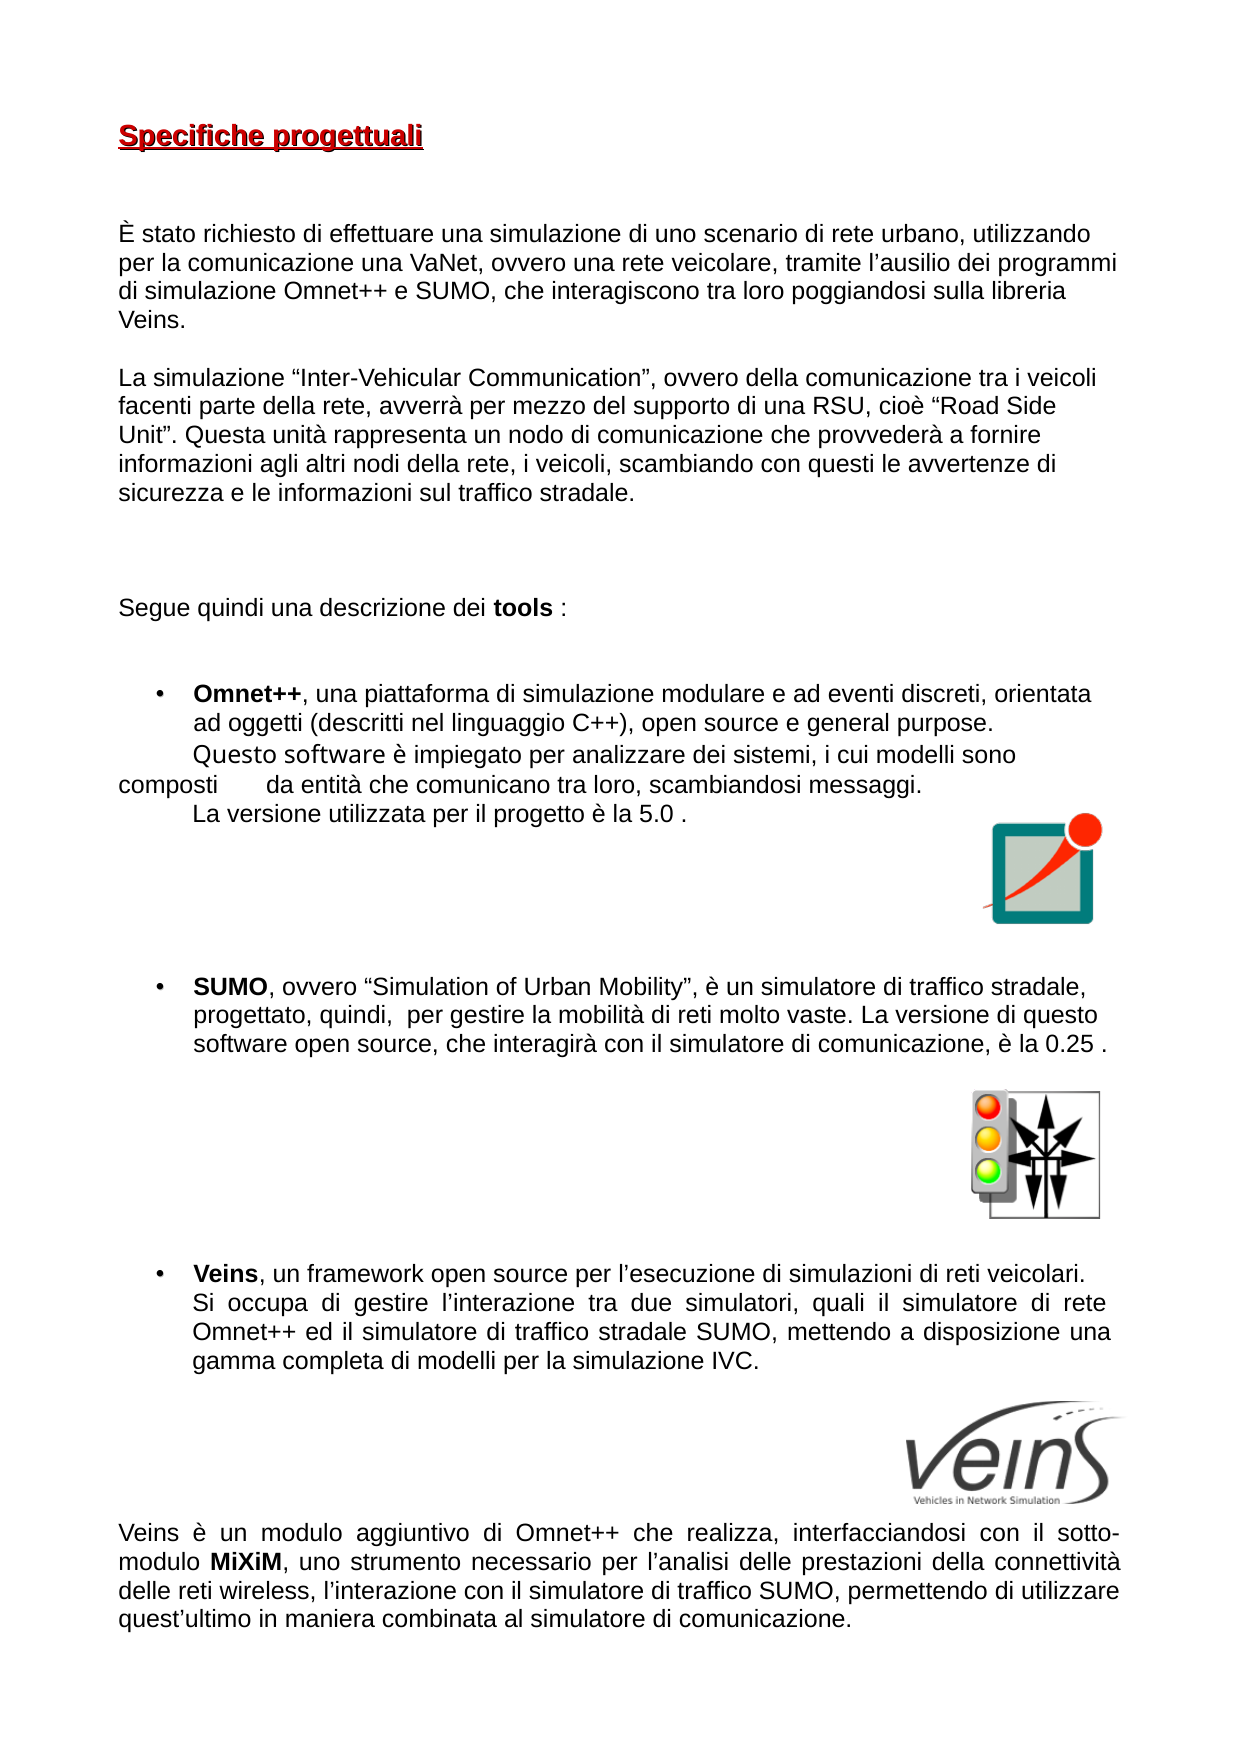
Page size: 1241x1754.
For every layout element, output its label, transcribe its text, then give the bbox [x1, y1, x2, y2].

text La versione utilizzata per il progetto è la 5.0 . [118, 799, 1122, 828]
list Omnet++, una piattaforma di simulazione modulare e ad eventi discreti, orientata ad oggetti (descritti nel linguaggio C++), open source e general purpose. [156, 679, 1122, 736]
text È stato richiesto di effettuare una simulazione di uno scenario di rete urbano, utilizzando per la comunicazione una VaNet, ovvero una rete veicolare, tramite l’ausilio dei programmi di simulazione Omnet++ e SUMO, che interagiscono tra loro poggiandosi sulla libreria Veins. [118, 219, 1122, 334]
text Veins è un modulo aggiuntivo di Omnet++ che realizza, interfacciandosi con il sotto-modulo MiXiM, uno strumento necessario per l’analisi delle prestazioni della connettività delle reti wireless, l’interazione con il simulatore di traffico SUMO, permettendo di utilizzare quest’ultimo in maniera combinata al simulatore di comunicazione. [118, 1518, 1122, 1633]
list SUMO, ovvero “Simulation of Urban Mobility”, è un simulatore di traffico stradale, progettato, quindi, per gestire la mobilità di reti molto vaste. La versione di questo software open source, che interagirà con il simulatore di comunicazione, è la 0.25 . [156, 972, 1122, 1058]
text La simulazione “Inter-Vehicular Communication”, ovvero della comunicazione tra i veicoli facenti parte della rete, avverrà per mezzo del supporto di una RSU, cioè “Road Side Unit”. Questa unità rappresenta un nodo di comunicazione che provvederà a fornire informazioni agli altri nodi della rete, i veicoli, scambiando con questi le avvertenze di sicurezza e le informazioni sul traffico stradale. [118, 362, 1122, 506]
picture [982, 811, 1104, 933]
text Si occupa di gestire l’interazione tra due simulatori, quali il simulatore di rete Omnet++ ed il simulatore di traffico stradale SUMO, mettendo a disposizione una gamma completa di modelli per la simulazione IVC. [118, 1288, 1122, 1374]
picture [971, 1089, 1101, 1219]
text Questo software è impiegato per analizzare dei sistemi, i cui modelli sono composti da entità che comunicano tra loro, scambiandosi messaggi. [118, 736, 1122, 799]
picture [905, 1400, 1130, 1504]
list Veins, un framework open source per l’esecuzione di simulazioni di reti veicolari. [156, 1259, 1122, 1288]
text Segue quindi una descrizione dei tools : [118, 592, 1122, 621]
text Specifiche progettuali [118, 118, 1122, 152]
